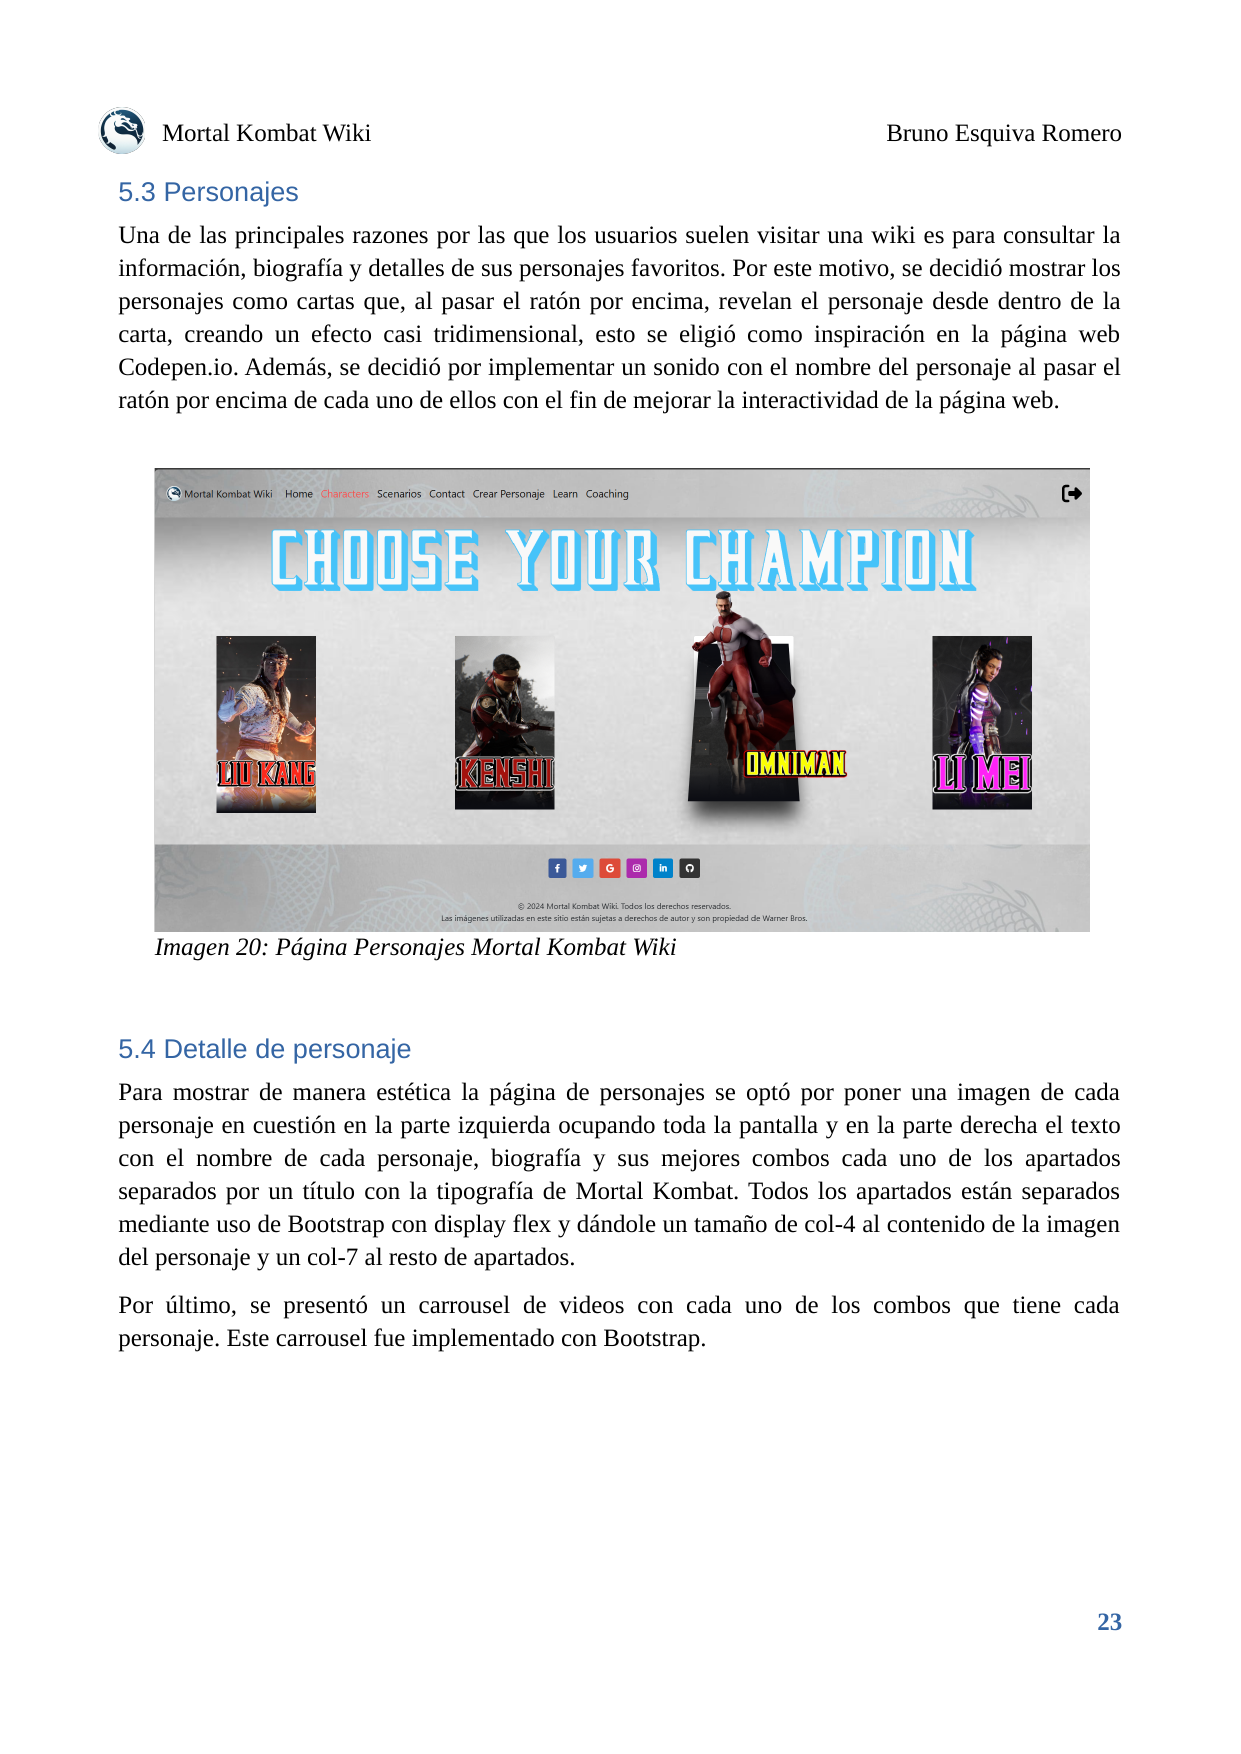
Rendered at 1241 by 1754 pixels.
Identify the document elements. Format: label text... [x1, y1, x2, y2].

subtitle 5.3 Personajes [118, 176, 1122, 208]
text Para mostrar de manera estética la página de personajes se optó por poner una imagen de cada personaje en cuestión en la parte izquierda ocupando toda la pantalla y en la parte derecha el texto con el nombre de cada personaje, biografía y sus mejores combos cada uno de los apartados separados por un título con la tipografía de Mortal Kombat. Todos los apartados están separados mediante uso de Bootstrap con display flex y dándole un tamaño de col-4 al contenido de la imagen del personaje y un col-7 al resto de apartados. [118, 1077, 1122, 1271]
picture [98, 107, 145, 154]
text Una de las principales razones por las que los usuarios suelen visitar una wiki es para consultar la información, biografía y detalles de sus personajes favoritos. Por este motivo, se decidió mostrar los personajes como cartas que, al pasar el ratón por encima, revelan el personaje desde dentro de la carta, creando un efecto casi tridimensional, esto se eligió como inspiración en la página web Codepen.io. Además, se decidió por implementar un sonido con el nombre del personaje al pasar el ratón por encima de cada uno de ellos con el fin de mejorar la interactividad de la página web. [118, 220, 1122, 414]
text Por último, se presentó un carrousel de videos con cada uno de los combos que tiene cada personaje. Este carrousel fue implementado con Bootstrap. [118, 1290, 1122, 1351]
text Imagen 20: Página Personajes Mortal Kombat Wiki [154, 469, 1090, 961]
subtitle 5.4 Detalle de personaje [118, 1033, 1122, 1064]
text [154, 456, 1090, 469]
picture [1056, 468, 1090, 932]
